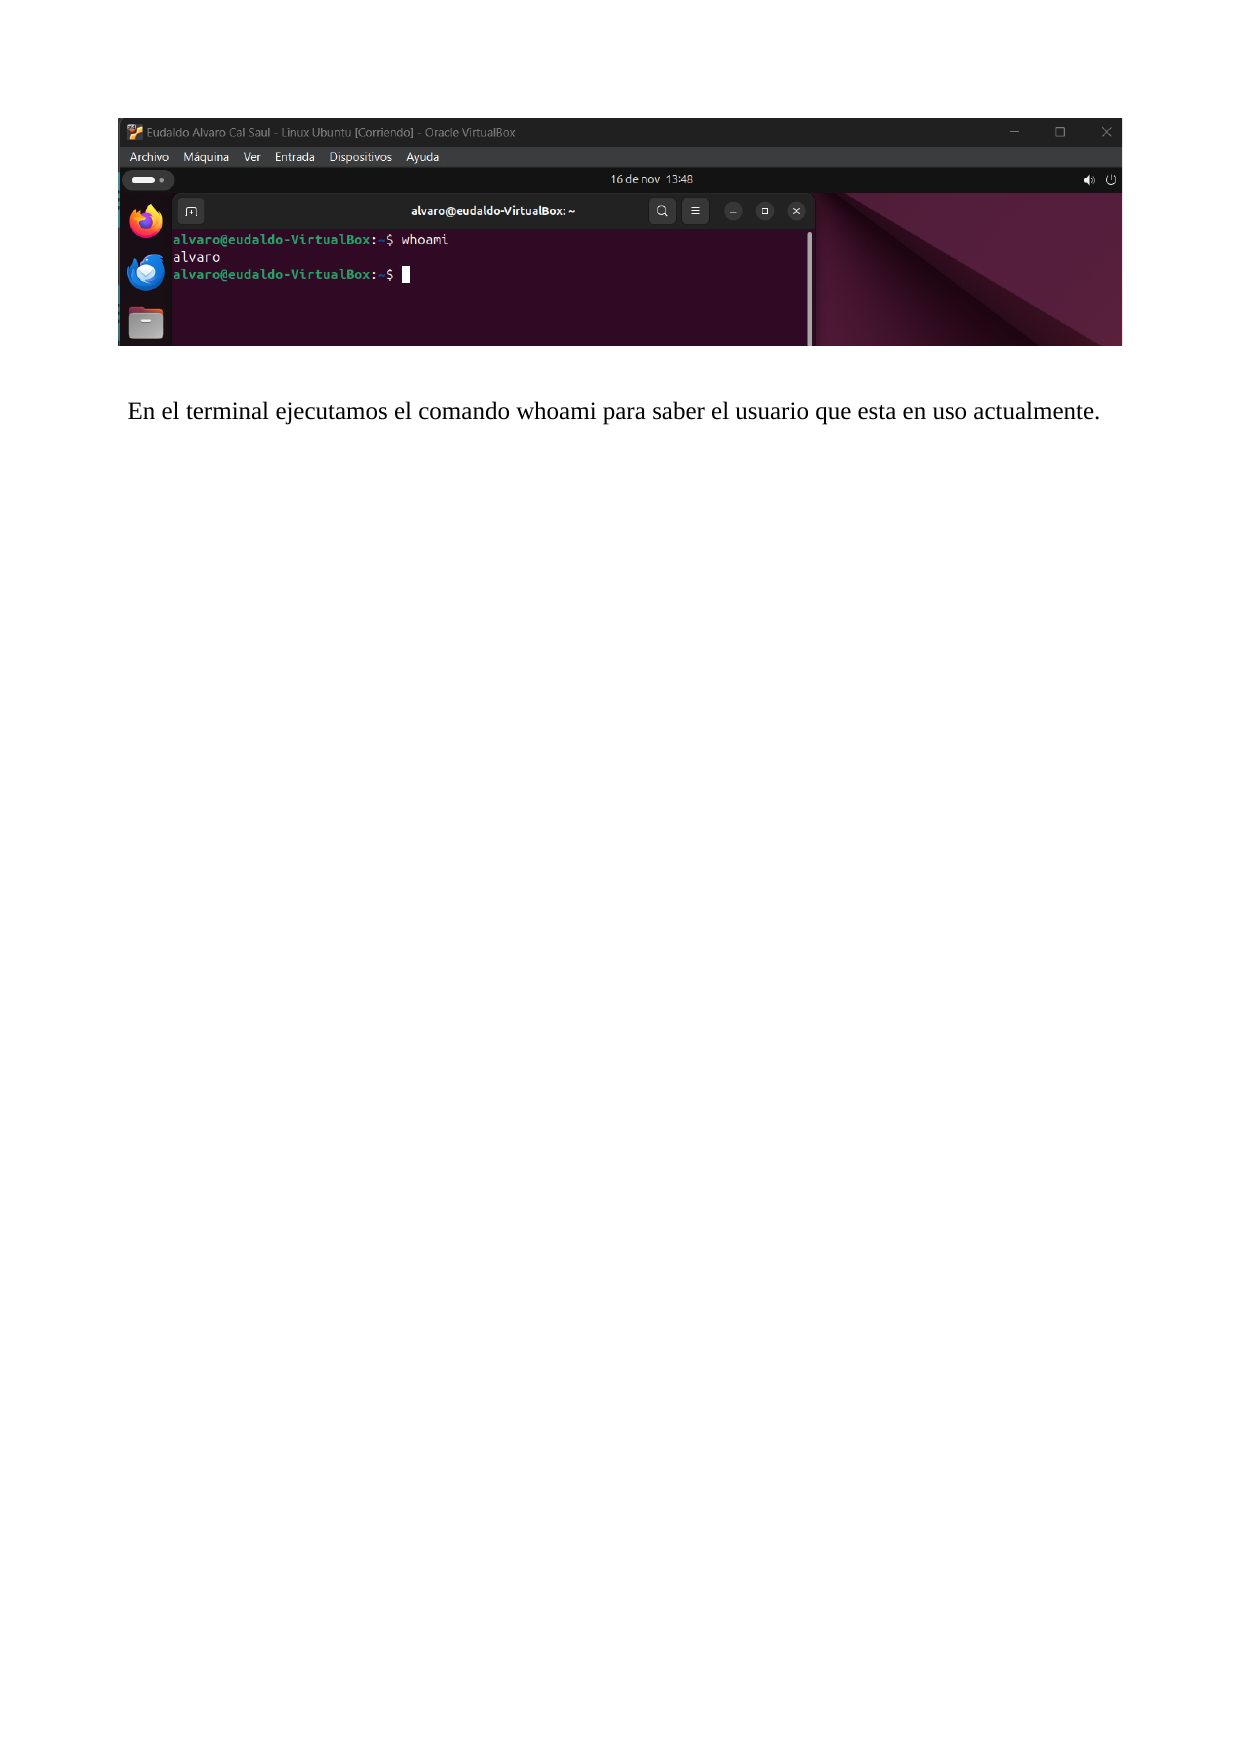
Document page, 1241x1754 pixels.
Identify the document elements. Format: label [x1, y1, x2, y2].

picture [118, 118, 1123, 346]
